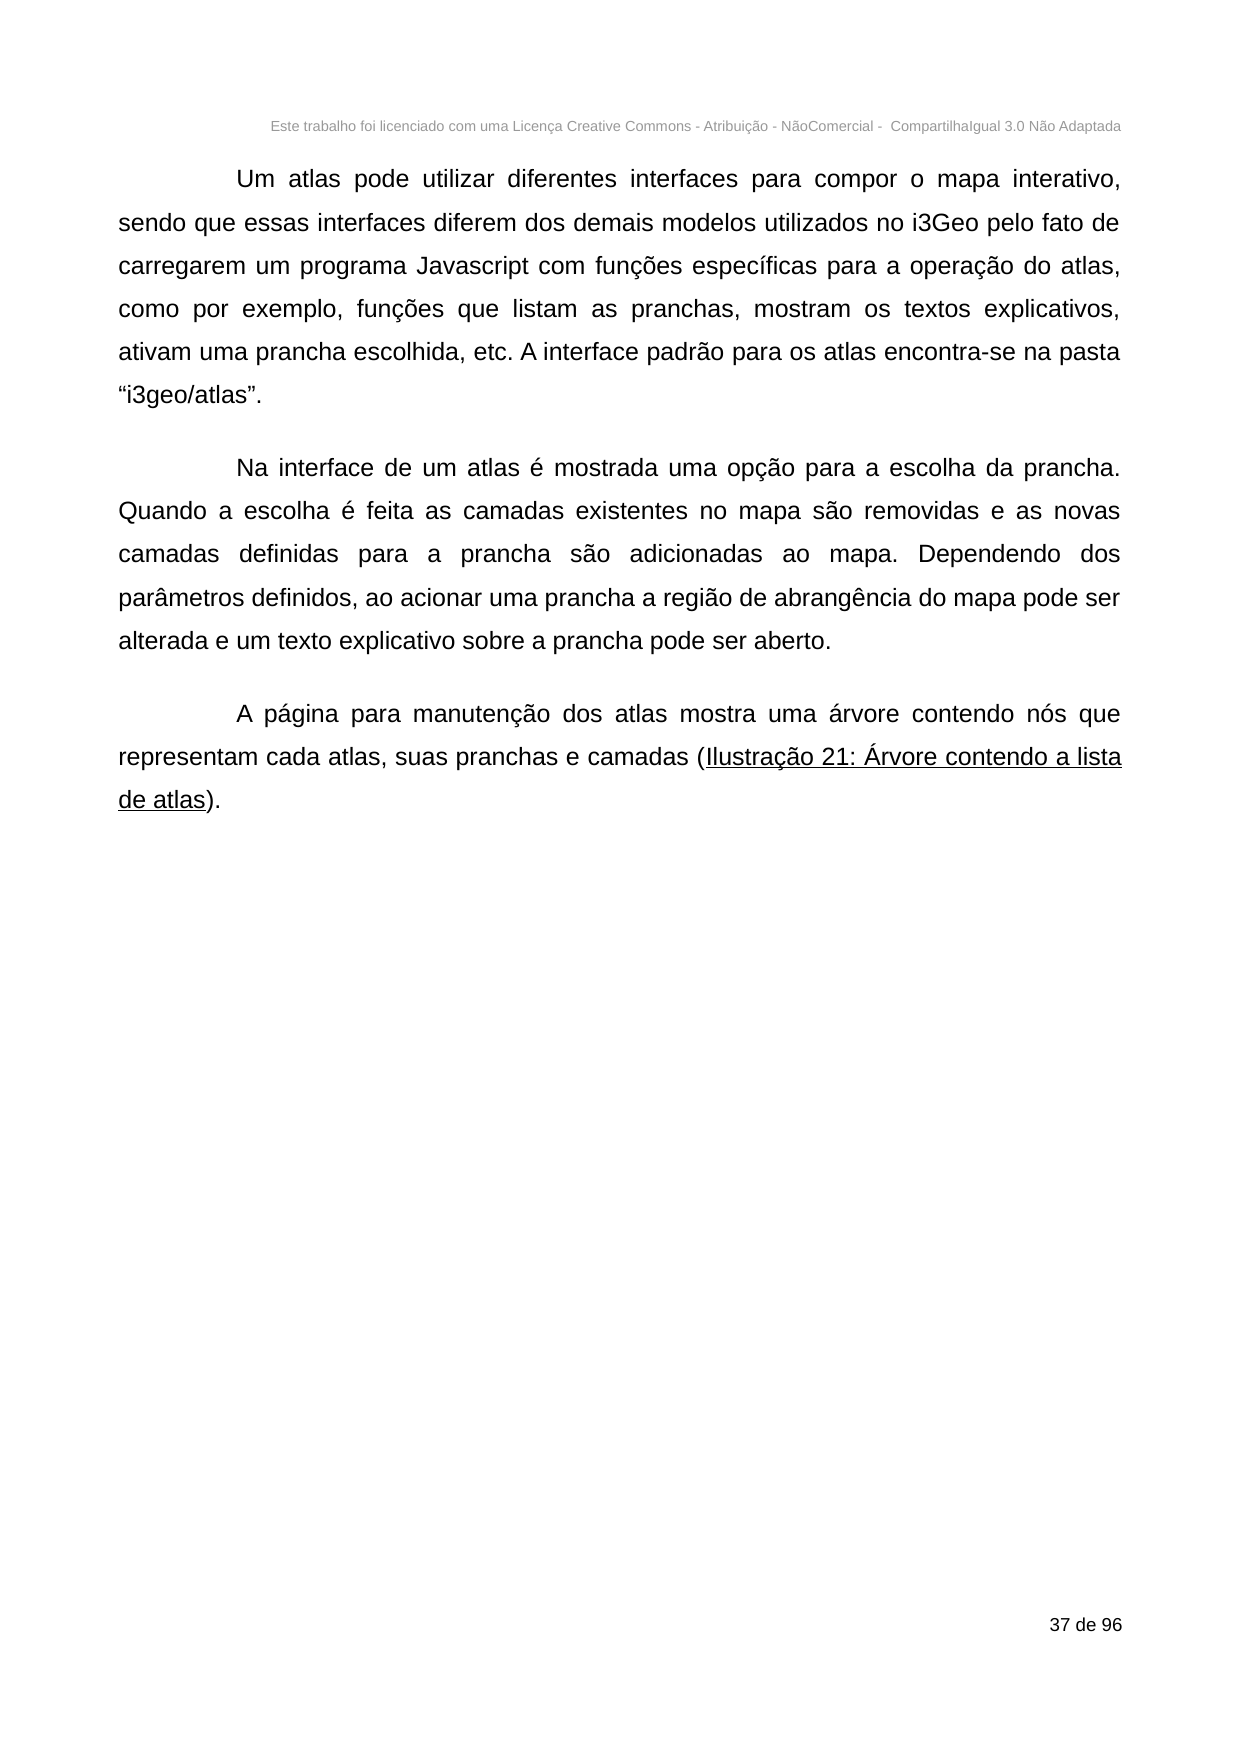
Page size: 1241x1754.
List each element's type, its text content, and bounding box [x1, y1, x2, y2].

text Na interface de um atlas é mostrada uma opção para a escolha da prancha. Quando a escolha é feita as camadas existentes no mapa são removidas e as novas camadas definidas para a prancha são adicionadas ao mapa. Dependendo dos parâmetros definidos, ao acionar uma prancha a região de abrangência do mapa pode ser alterada e um texto explicativo sobre a prancha pode ser aberto. [118, 453, 1122, 654]
text Um atlas pode utilizar diferentes interfaces para compor o mapa interativo, sendo que essas interfaces diferem dos demais modelos utilizados no i3Geo pelo fato de carregarem um programa Javascript com funções específicas para a operação do atlas, como por exemplo, funções que listam as pranchas, mostram os textos explicativos, ativam uma prancha escolhida, etc. A interface padrão para os atlas encontra-se na pasta “i3geo/atlas”. [118, 164, 1122, 409]
text A página para manutenção dos atlas mostra uma árvore contendo nós que representam cada atlas, suas pranchas e camadas (Ilustração 21: Árvore contendo a lista de atlas). [118, 699, 1122, 814]
